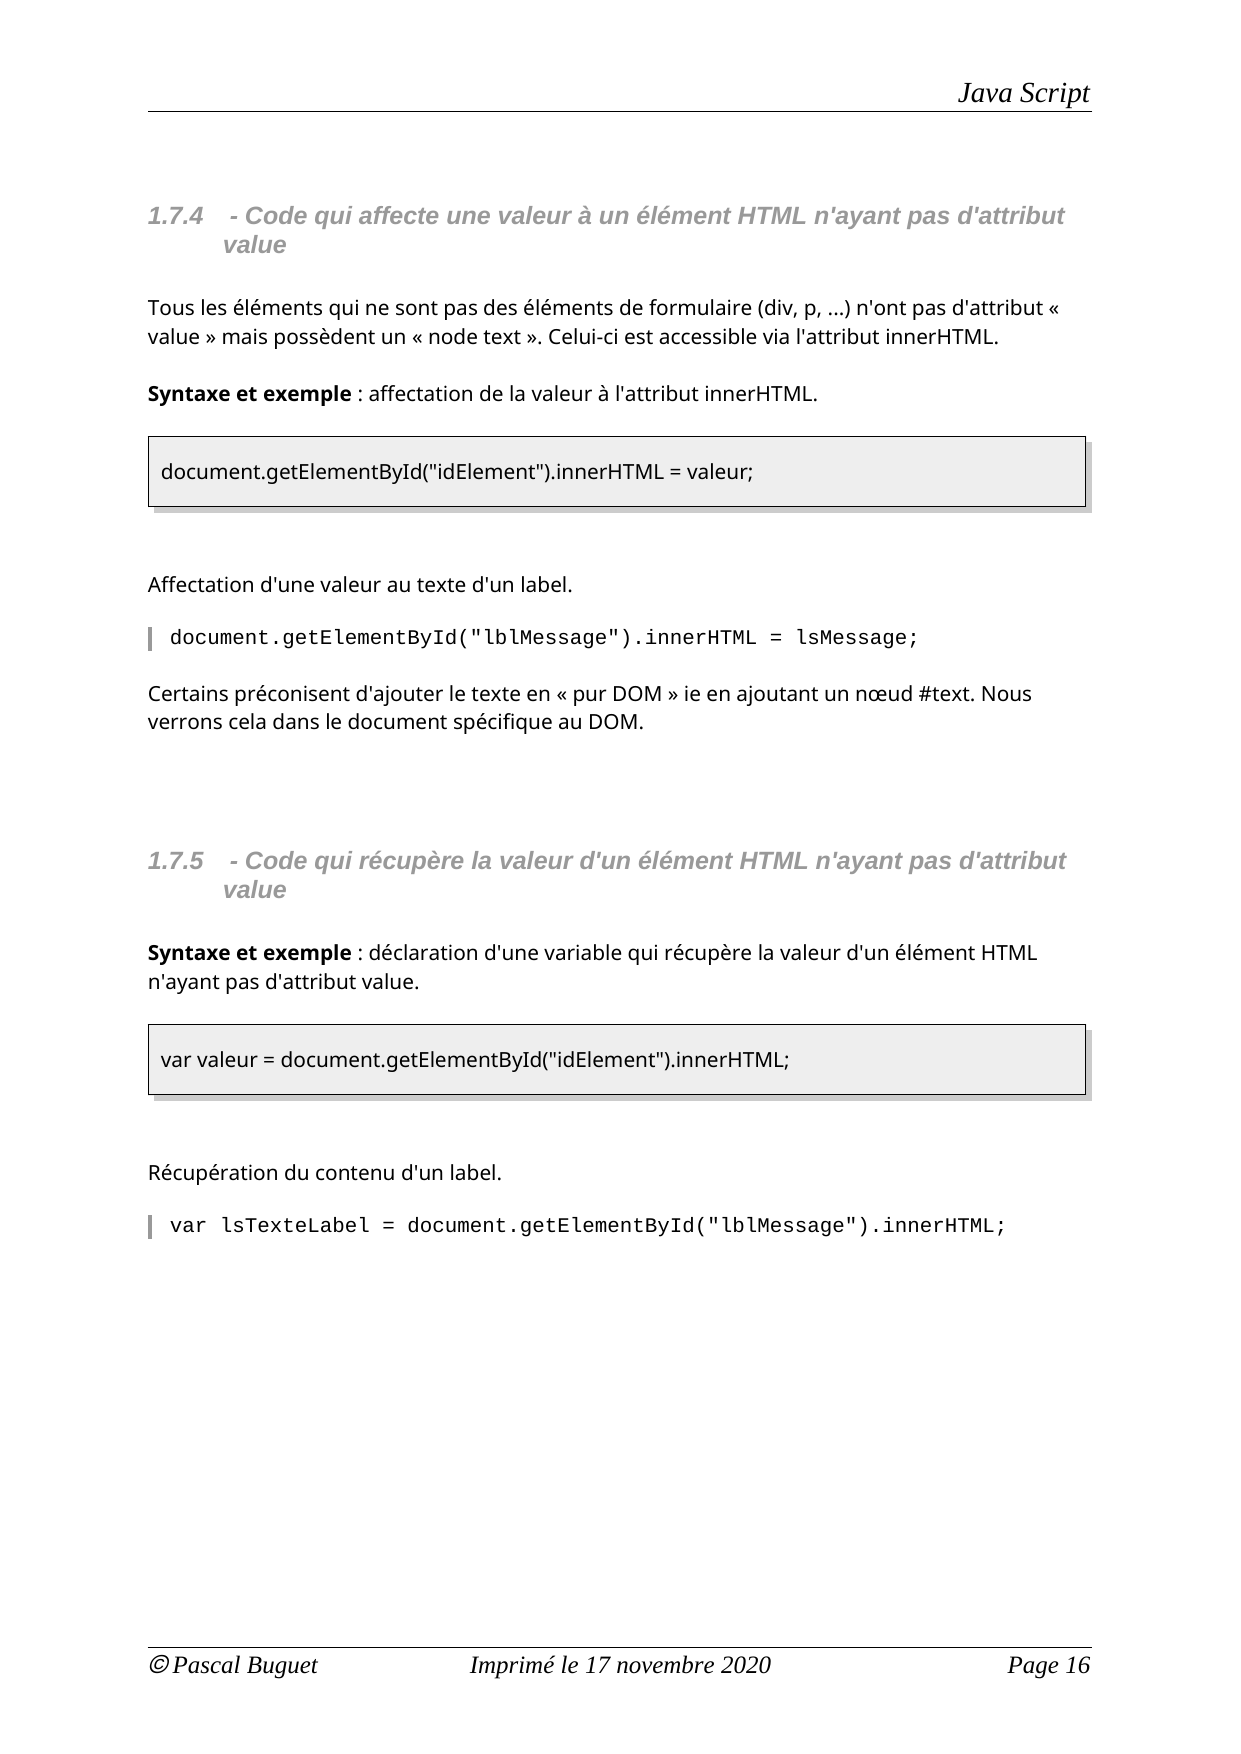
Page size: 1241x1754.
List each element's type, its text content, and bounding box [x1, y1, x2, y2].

subtitle - Code qui affecte une valeur à un élément HTML n'ayant pas d'attribut value [148, 201, 1092, 259]
text Syntaxe et exemple : déclaration d'une variable qui récupère la valeur d'un élément HTML n'ayant pas d'attribut value. [148, 938, 1092, 995]
text document.getElementById("lblMessage").innerHTML = lsMessage; [152, 627, 1092, 651]
text Certains préconisent d'ajouter le texte en « pur DOM » ie en ajoutant un nœud #text. Nous verrons cela dans le document spécifique au DOM. [148, 679, 1092, 736]
text Affectation d'une valeur au texte d'un label. [148, 570, 1092, 598]
text Tous les éléments qui ne sont pas des éléments de formulaire (div, p, ...) n'ont pas d'attribut « value » mais possèdent un « node text ». Celui-ci est accessible via l'attribut innerHTML. [148, 293, 1092, 350]
text var lsTexteLabel = document.getElementById("lblMessage").innerHTML; [152, 1215, 1092, 1239]
text document.getElementById("idElement").innerHTML = valeur; [149, 437, 1085, 506]
text Récupération du contenu d'un label. [148, 1158, 1092, 1187]
subtitle - Code qui récupère la valeur d'un élément HTML n'ayant pas d'attribut value [148, 846, 1092, 904]
text var valeur = document.getElementById("idElement").innerHTML; [149, 1025, 1085, 1094]
text Syntaxe et exemple : affectation de la valeur à l'attribut innerHTML. [148, 379, 1092, 407]
